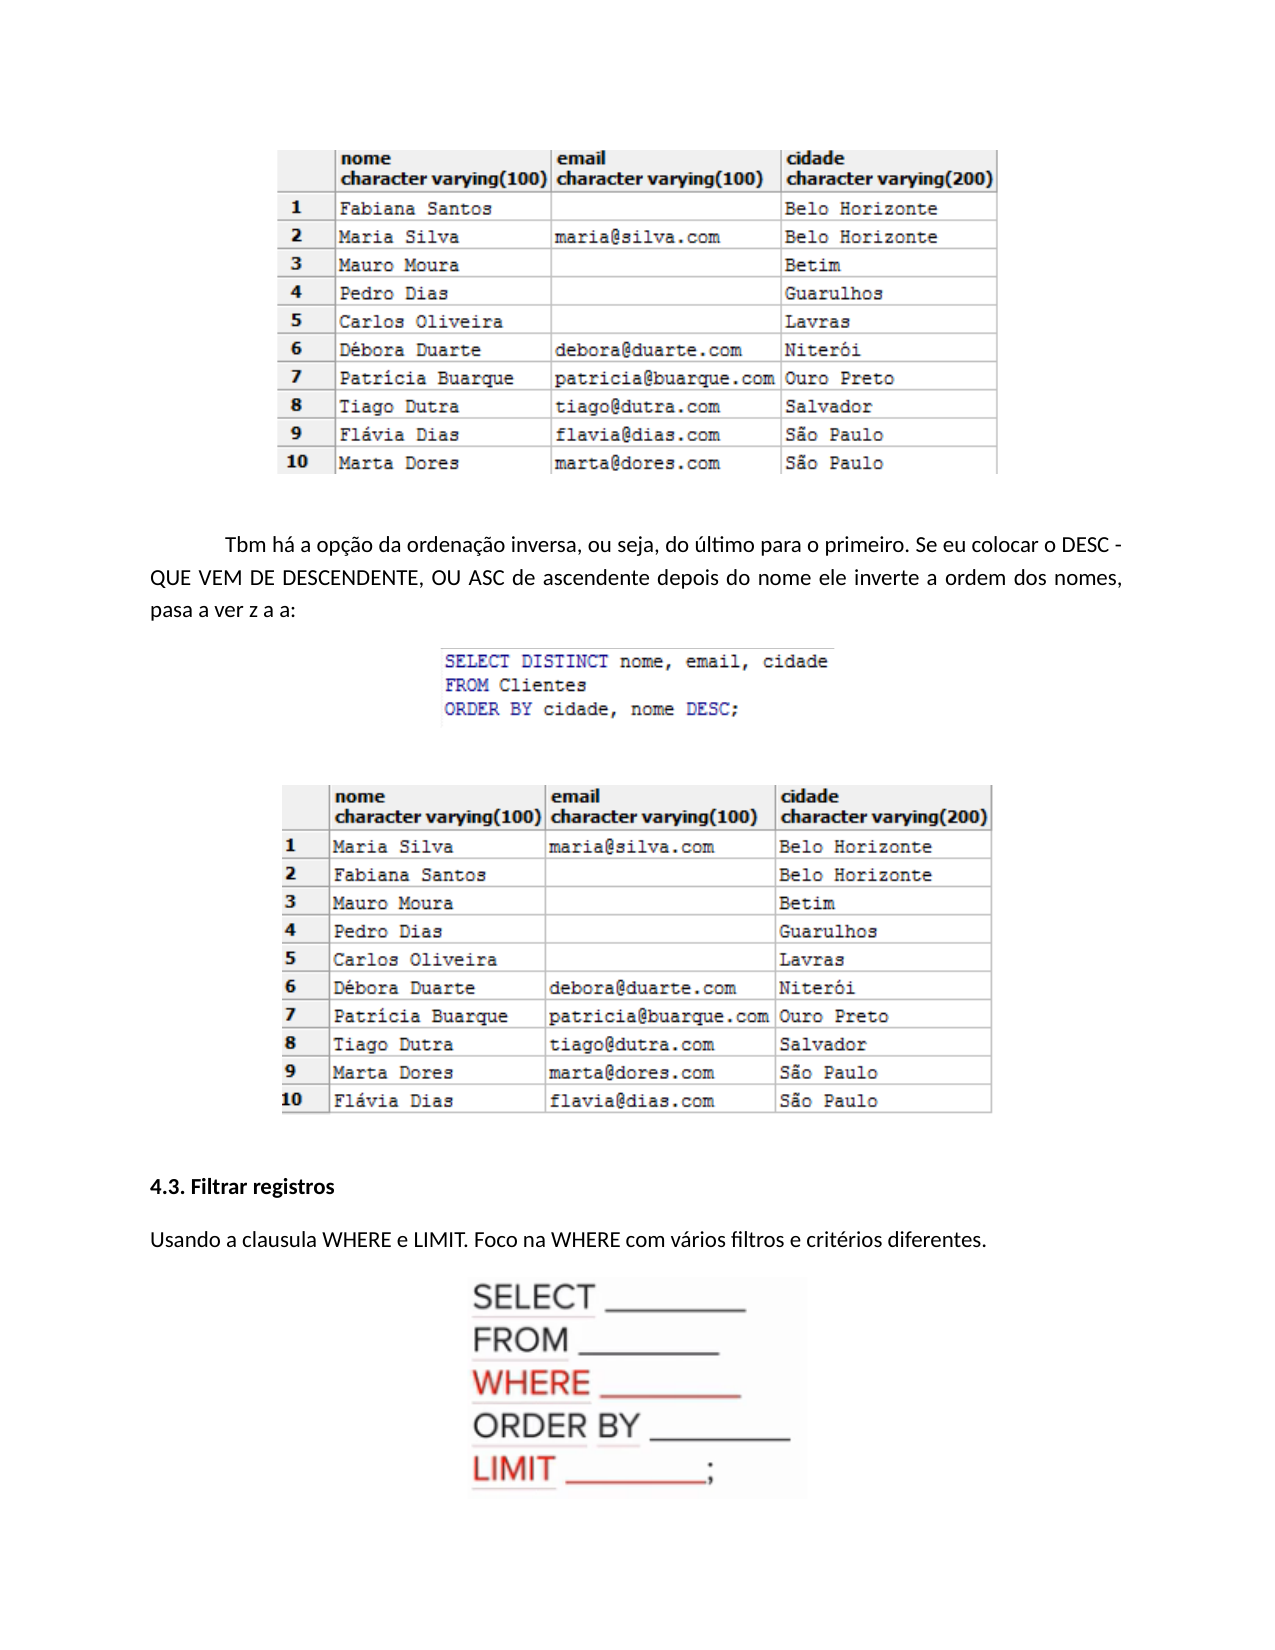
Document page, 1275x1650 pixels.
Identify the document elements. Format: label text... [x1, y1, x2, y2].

picture [440, 648, 835, 728]
text Usando a clausula WHERE e LIMIT. Foco na WHERE com vários filtros e critérios diferentes. [150, 1225, 1125, 1253]
picture [282, 785, 993, 1115]
text 4.3. Filtrar registros [150, 1172, 1125, 1200]
picture [467, 1277, 808, 1499]
picture [277, 150, 998, 474]
text Tbm há a opção da ordenação inversa, ou seja, do último para o primeiro. Se eu colocar o DESC -QUE VEM DE DESCENDENTE, OU ASC de ascendente depois do nome ele inverte a ordem dos nomes, pasa a ver z a a: [150, 531, 1125, 623]
